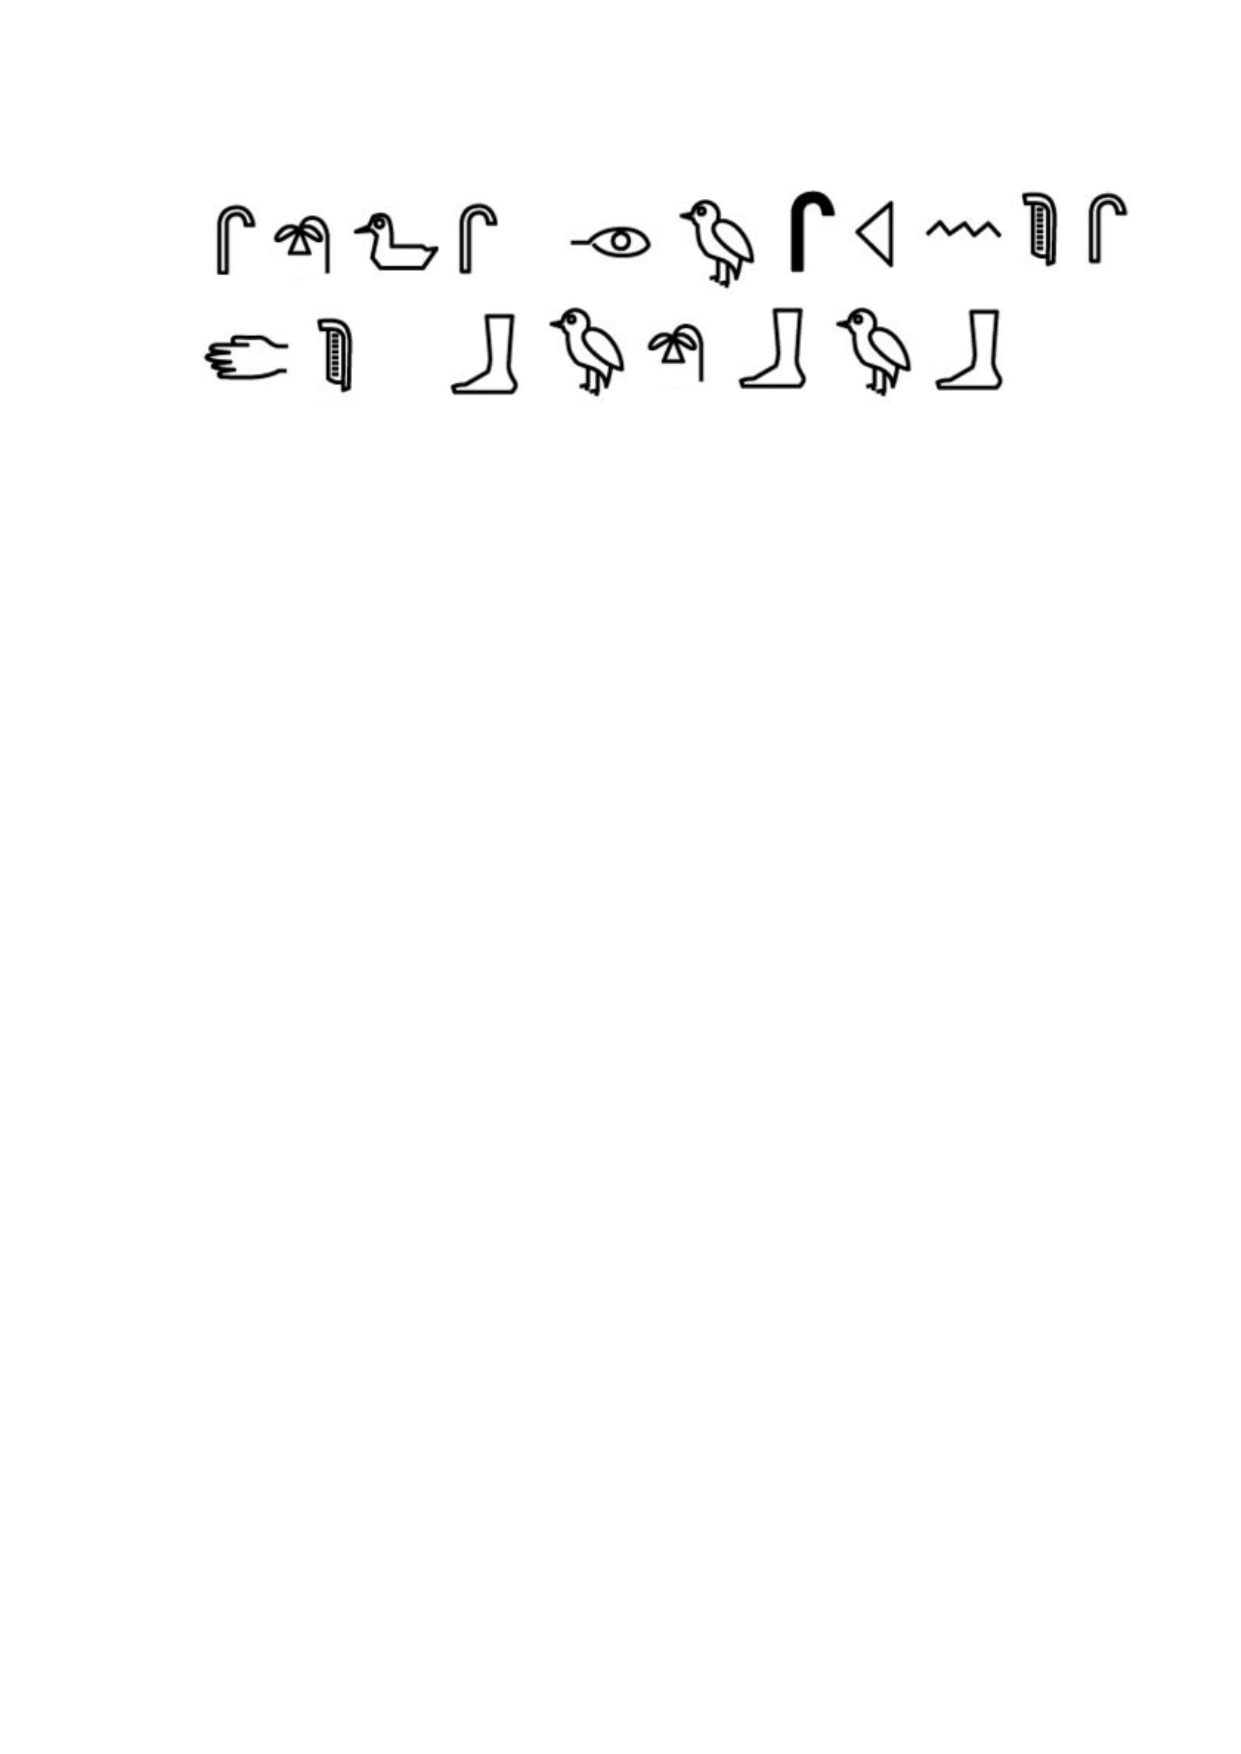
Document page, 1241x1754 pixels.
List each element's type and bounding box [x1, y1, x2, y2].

picture [173, 158, 1153, 447]
